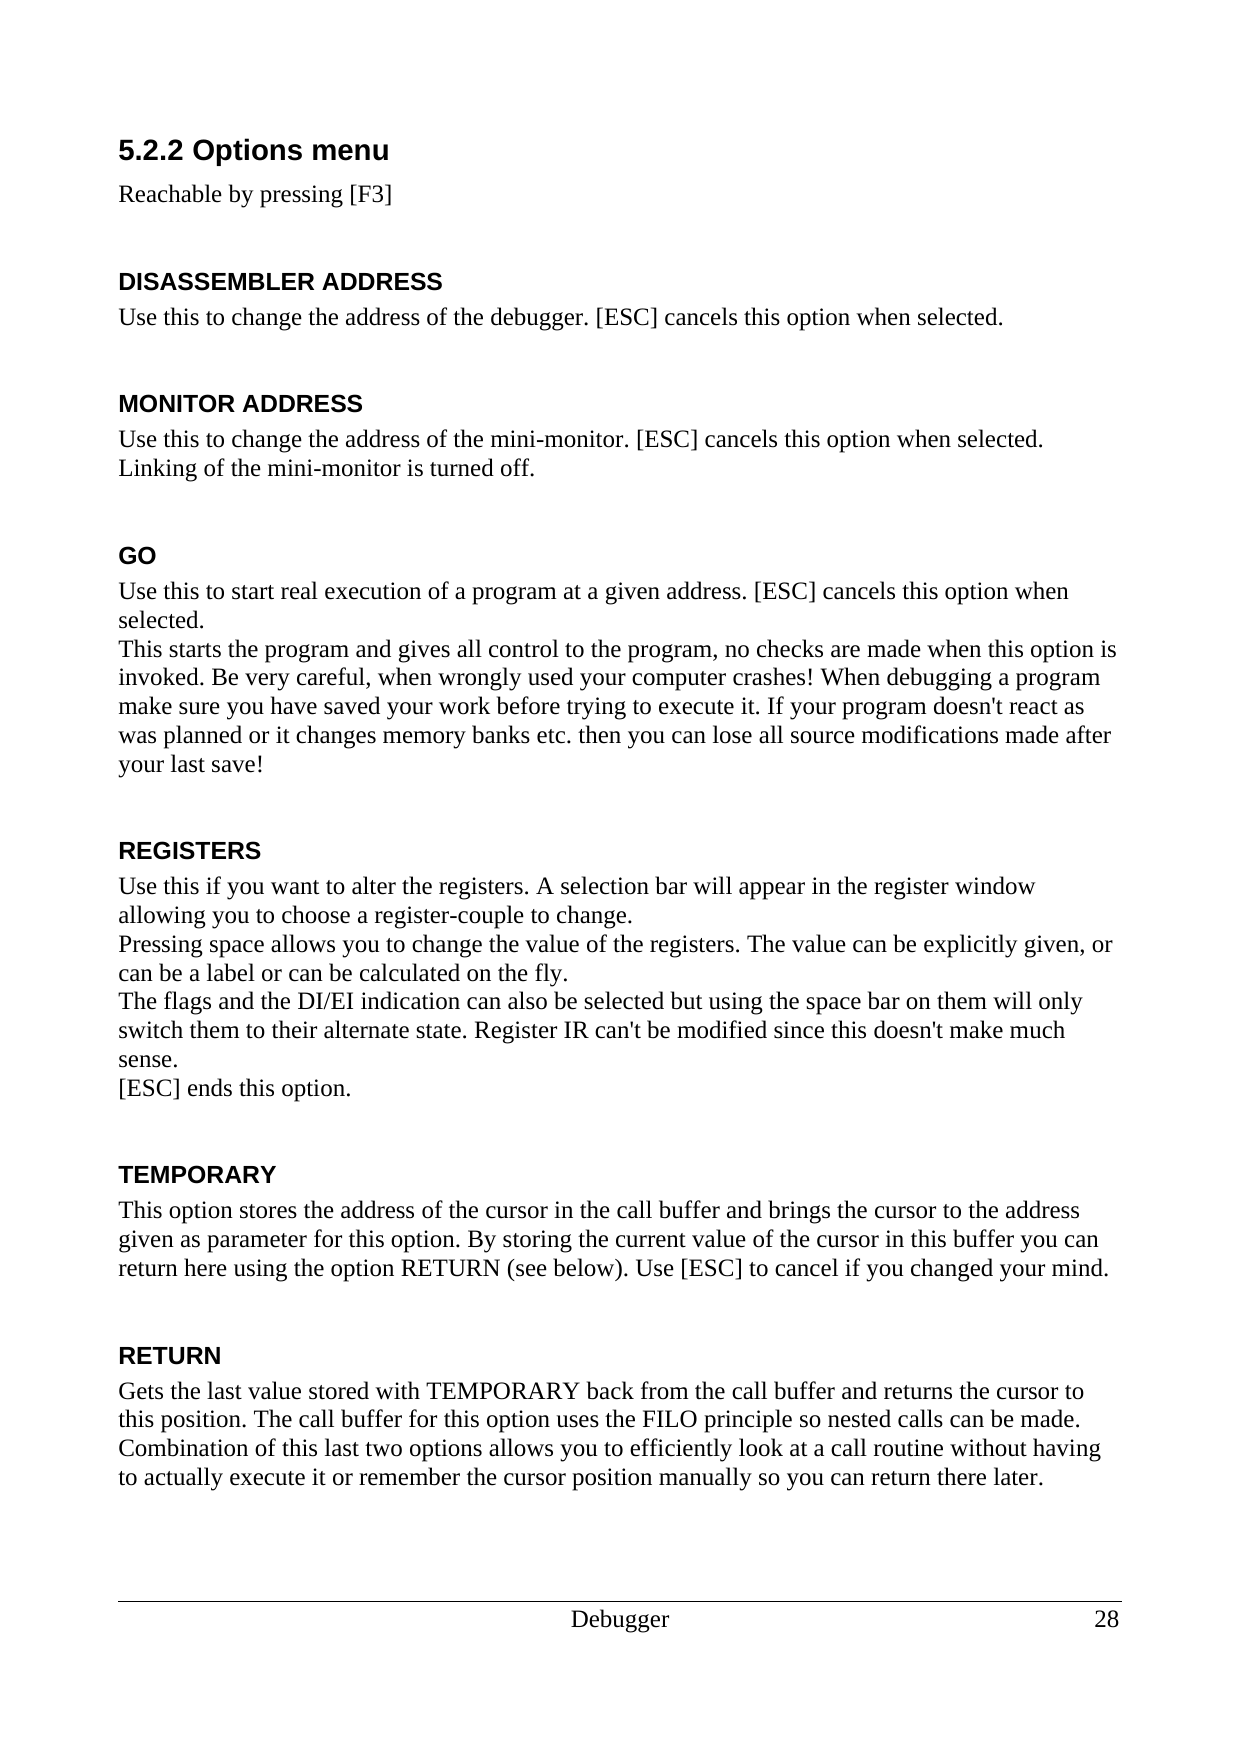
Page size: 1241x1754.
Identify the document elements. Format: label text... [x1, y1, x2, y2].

text Gets the last value stored with TEMPORARY back from the call buffer and returns the cursor to this position. The call buffer for this option uses the FILO principle so nested calls can be made. [118, 1376, 1122, 1433]
text Use this to change the address of the debugger. [ESC] cancels this option when selected. [118, 302, 1122, 331]
text Combination of this last two options allows you to efficiently look at a call routine without having to actually execute it or remember the cursor position manually so you can return there later. [118, 1433, 1122, 1491]
subtitle REGISTERS [118, 836, 1122, 865]
text This starts the program and gives all control to the program, no checks are made when this option is invoked. Be very careful, when wrongly used your computer crashes! When debugging a program make sure you have saved your work before trying to execute it. If your program doesn't react as was planned or it changes memory banks etc. then you can lose all source modifications made after your last save! [118, 634, 1122, 777]
subtitle TEMPORARY [118, 1161, 1122, 1189]
text Pressing space allows you to change the value of the registers. The value can be explicitly given, or can be a label or can be calculated on the fly. [118, 929, 1122, 986]
subtitle RETURN [118, 1341, 1122, 1369]
subtitle GO [118, 541, 1122, 570]
subtitle Options menu [118, 133, 1122, 166]
text The flags and the DI/EI indication can also be selected but using the space bar on them will only switch them to their alternate state. Register IR can't be modified since this doesn't make much sense. [118, 986, 1122, 1073]
subtitle DISASSEMBLER ADDRESS [118, 267, 1122, 295]
text Use this to change the address of the mini-monitor. [ESC] cancels this option when selected. Linking of the mini-monitor is turned off. [118, 424, 1122, 482]
subtitle MONITOR ADDRESS [118, 389, 1122, 418]
text Use this if you want to alter the registers. A selection bar will appear in the register window allowing you to choose a register-couple to change. [118, 871, 1122, 929]
text [ESC] ends this option. [118, 1073, 1122, 1101]
text Reachable by pressing [F3] [118, 179, 1122, 208]
text Use this to start real execution of a program at a given address. [ESC] cancels this option when selected. [118, 576, 1122, 634]
text This option stores the address of the cursor in the call buffer and brings the cursor to the address given as parameter for this option. By storing the current value of the cursor in this buffer you can return here using the option RETURN (see below). Use [ESC] to cancel if you changed your mind. [118, 1196, 1122, 1282]
